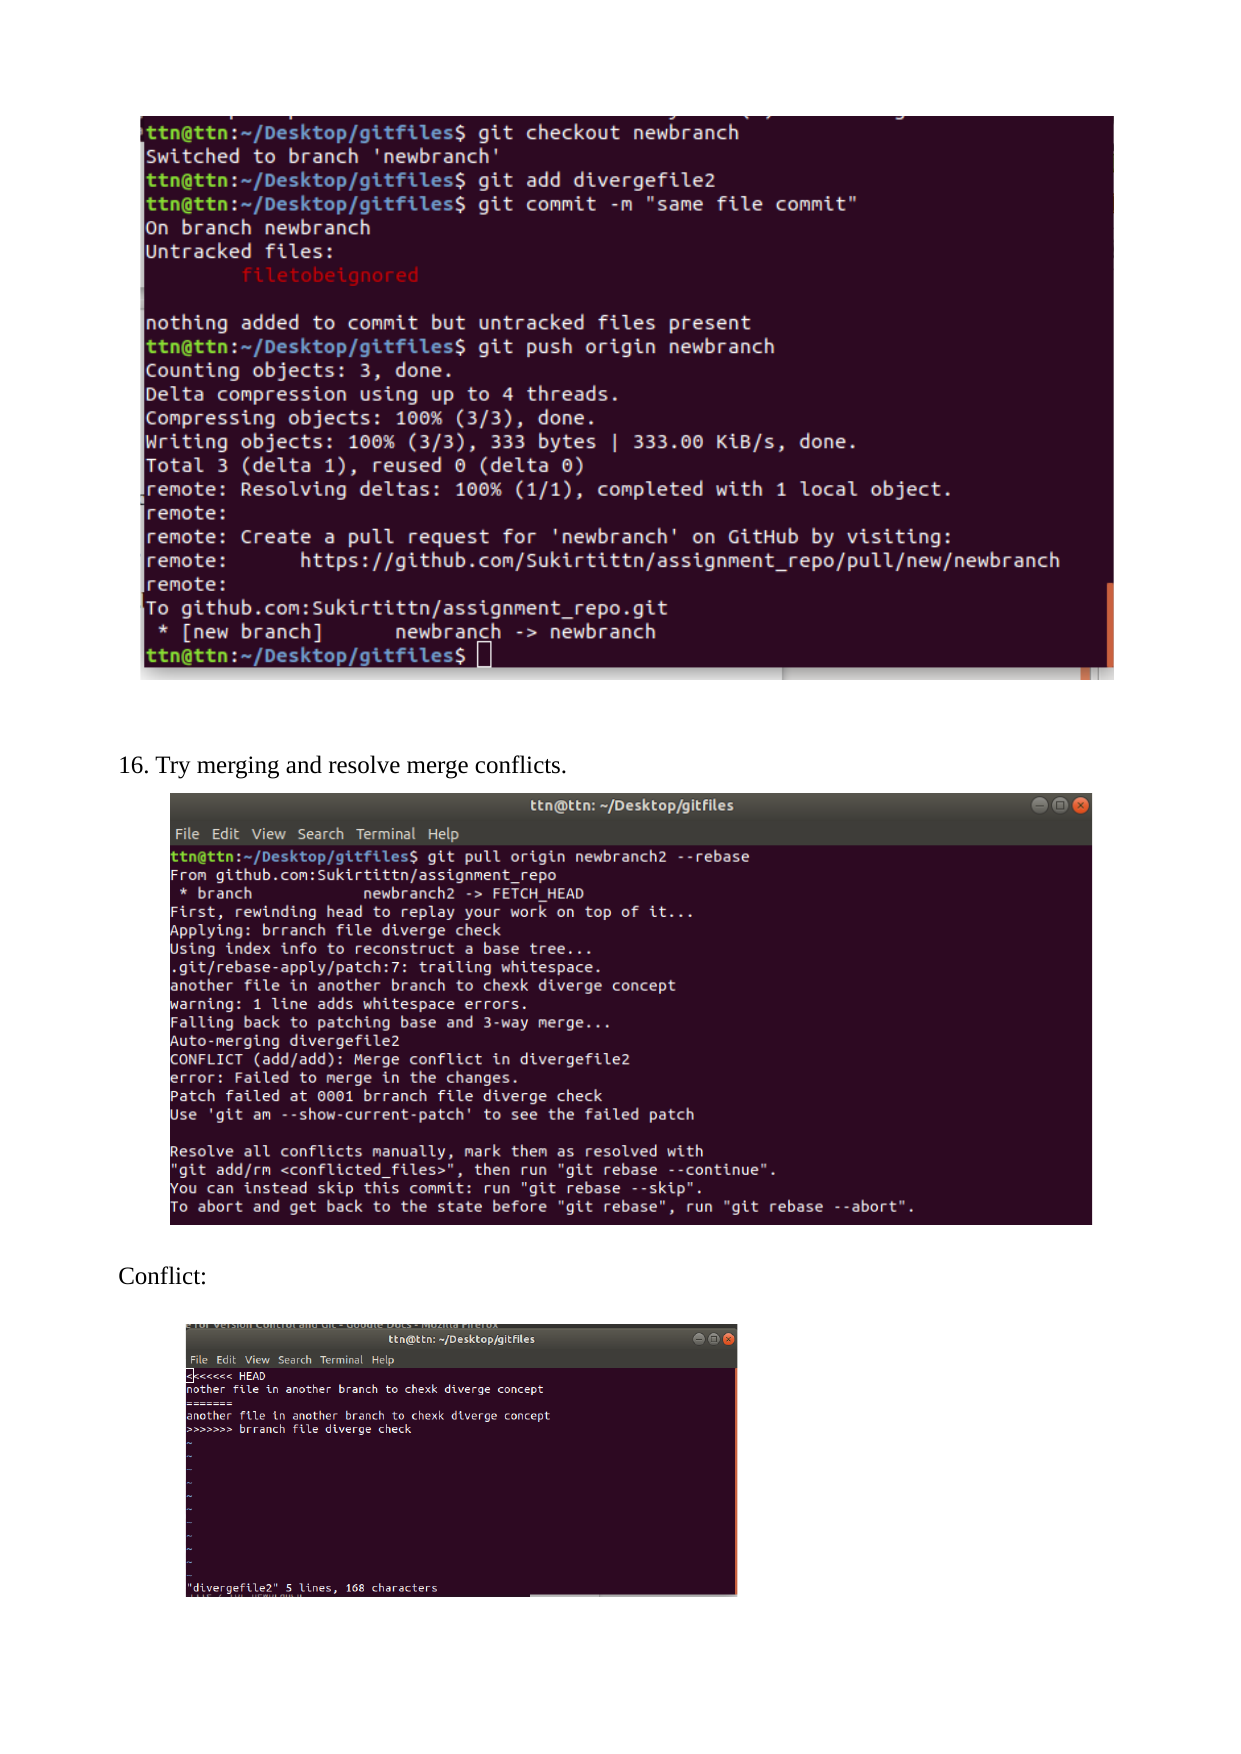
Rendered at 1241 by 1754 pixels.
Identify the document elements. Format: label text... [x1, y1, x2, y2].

text Conflict: [118, 1261, 1122, 1290]
picture [170, 793, 1093, 1225]
picture [877, 116, 1114, 680]
picture [281, 1324, 738, 1597]
text 16. Try merging and resolve merge conflicts. [118, 750, 1122, 779]
